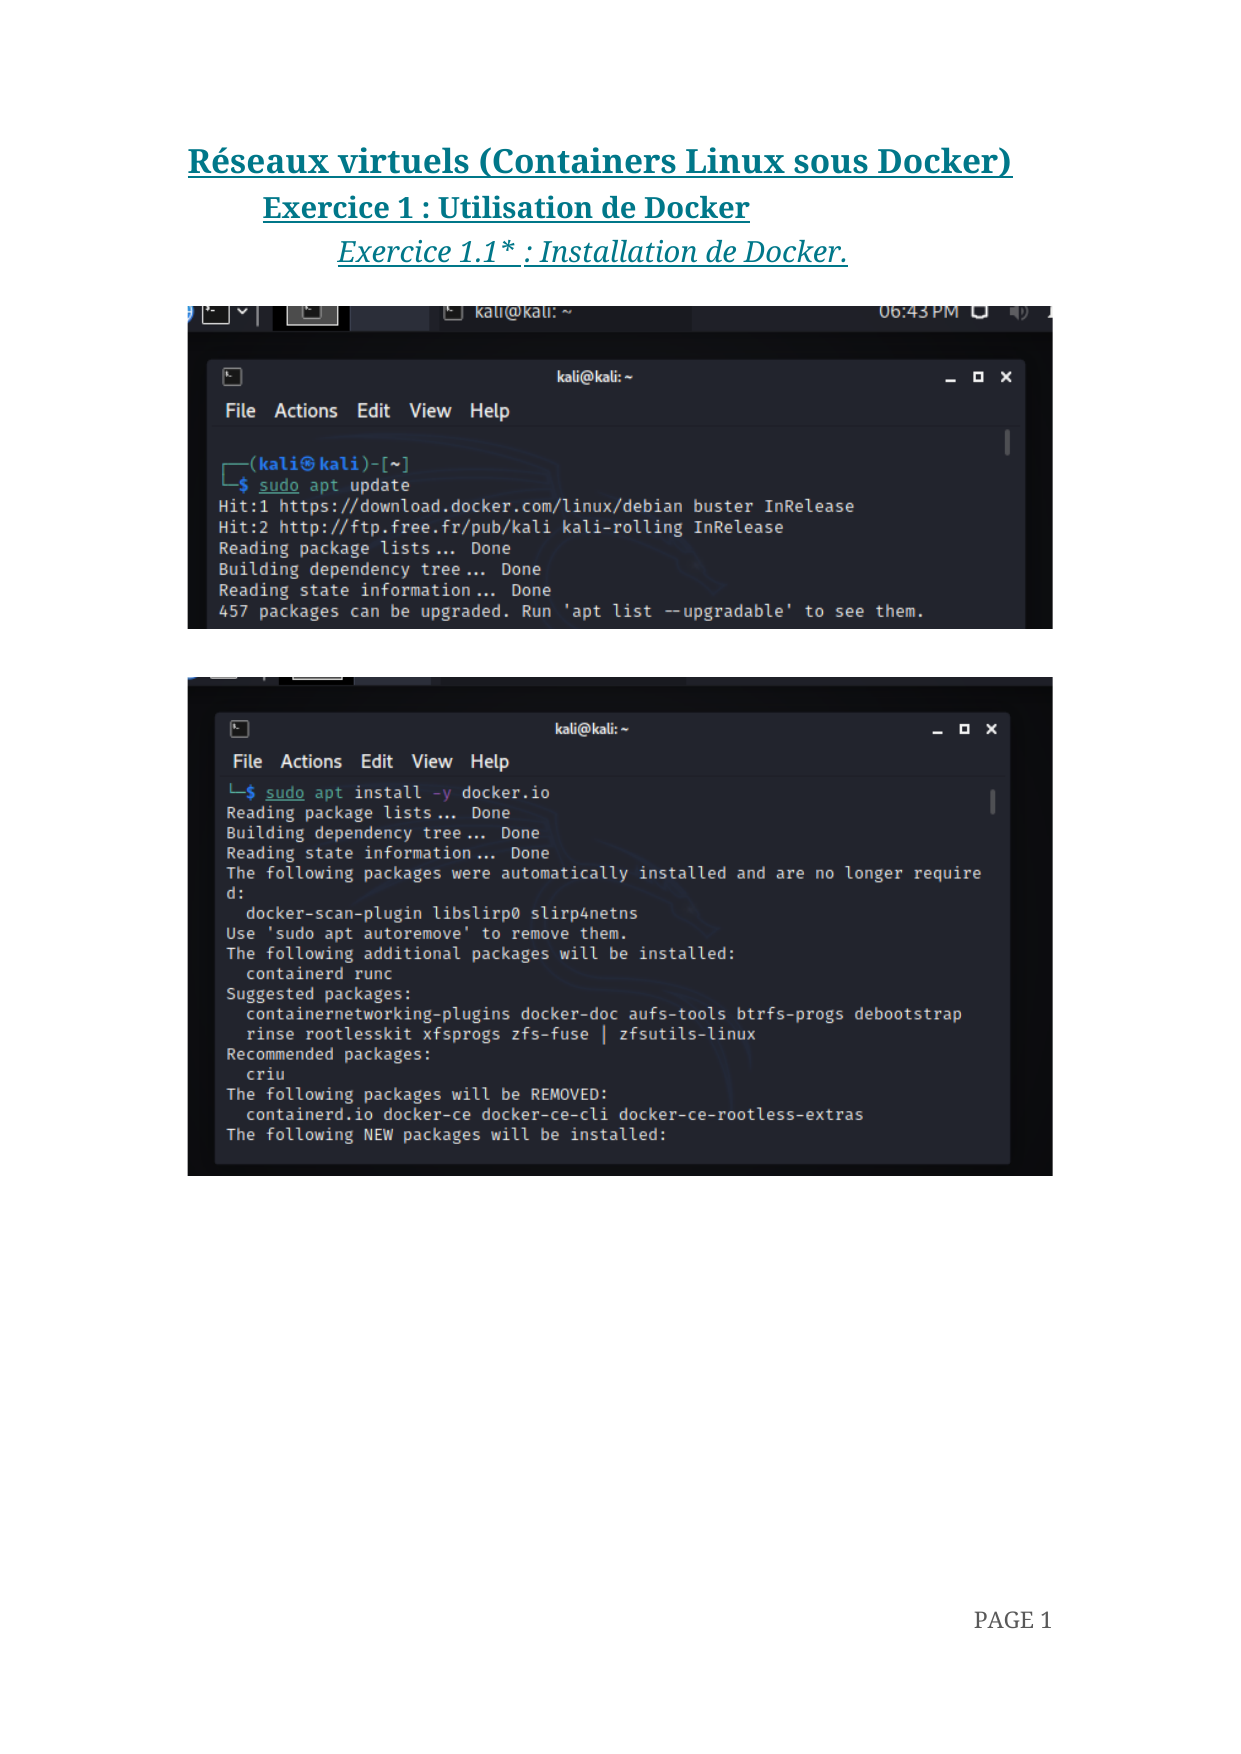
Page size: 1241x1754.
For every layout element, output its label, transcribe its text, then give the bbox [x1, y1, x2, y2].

subtitle Exercice 1.1* : Installation de Docker. [262, 231, 1053, 271]
subtitle Exercice 1 : Utilisation de Docker [187, 187, 1053, 227]
subtitle Réseaux virtuels (Containers Linux sous Docker) [187, 137, 1053, 183]
